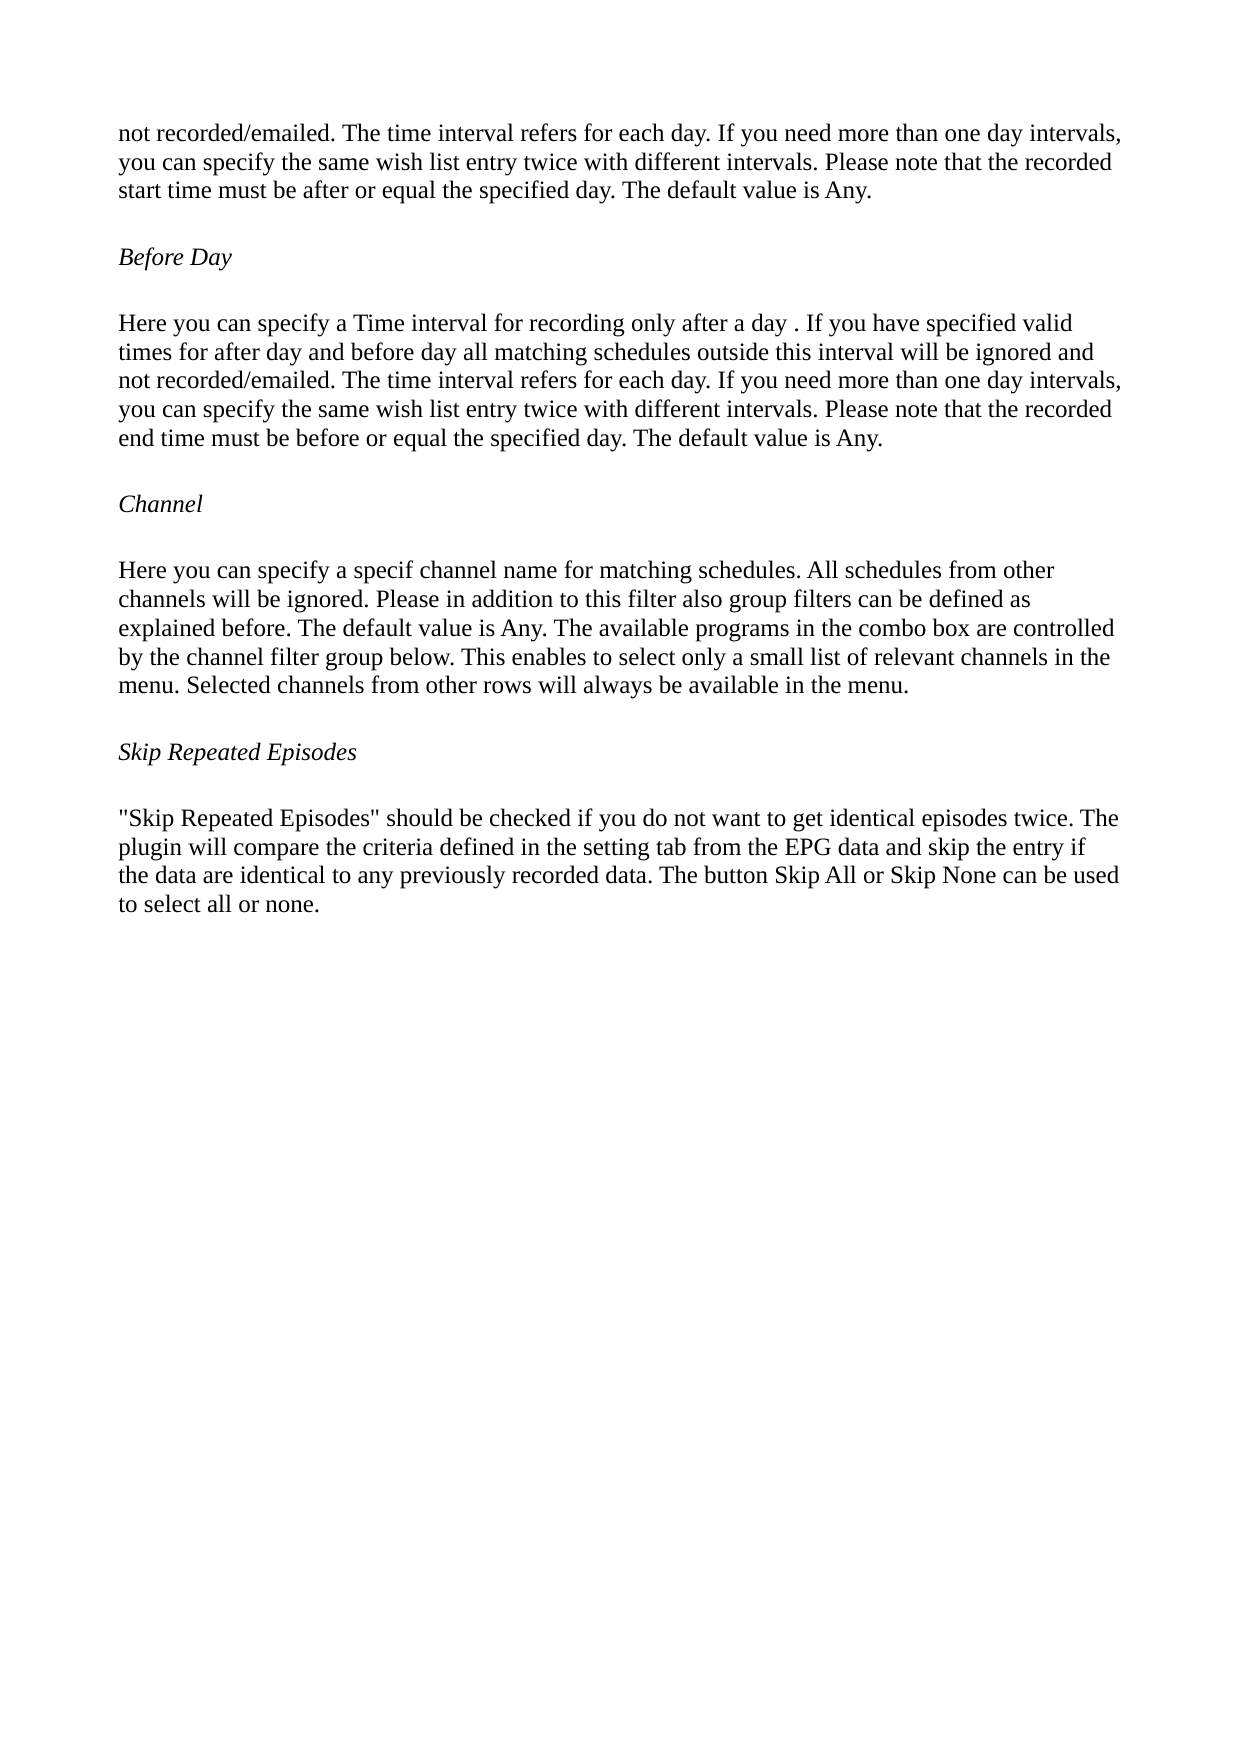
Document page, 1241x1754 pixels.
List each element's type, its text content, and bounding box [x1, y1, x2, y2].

text Here you can specify a specif channel name for matching schedules. All schedules from other channels will be ignored. Please in addition to this filter also group filters can be defined as explained before. The default value is Any. The available programs in the combo box are controlled by the channel filter group below. This enables to select only a small list of relevant channels in the menu. Selected channels from other rows will always be available in the menu. [118, 556, 1122, 699]
text Here you can specify a Time interval for recording only after a day . If you have specified valid times for after day and before day all matching schedules outside this interval will be ignored and not recorded/emailed. The time interval refers for each day. If you need more than one day intervals, you can specify the same wish list entry twice with different intervals. Please note that the recorded end time must be before or equal the specified day. The default value is Any. [118, 308, 1122, 452]
text Channel [118, 489, 1122, 518]
text not recorded/emailed. The time interval refers for each day. If you need more than one day intervals, you can specify the same wish list entry twice with different intervals. Please note that the recorded start time must be after or equal the specified day. The default value is Any. [118, 118, 1122, 204]
text "Skip Repeated Episodes" should be checked if you do not want to get identical episodes twice. The plugin will compare the criteria defined in the setting tab from the EPG data and skip the entry if the data are identical to any previously recorded data. The button Skip All or Skip None can be used to select all or none. [118, 803, 1122, 918]
text Skip Repeated Episodes [118, 737, 1122, 766]
text Before Day [118, 242, 1122, 271]
